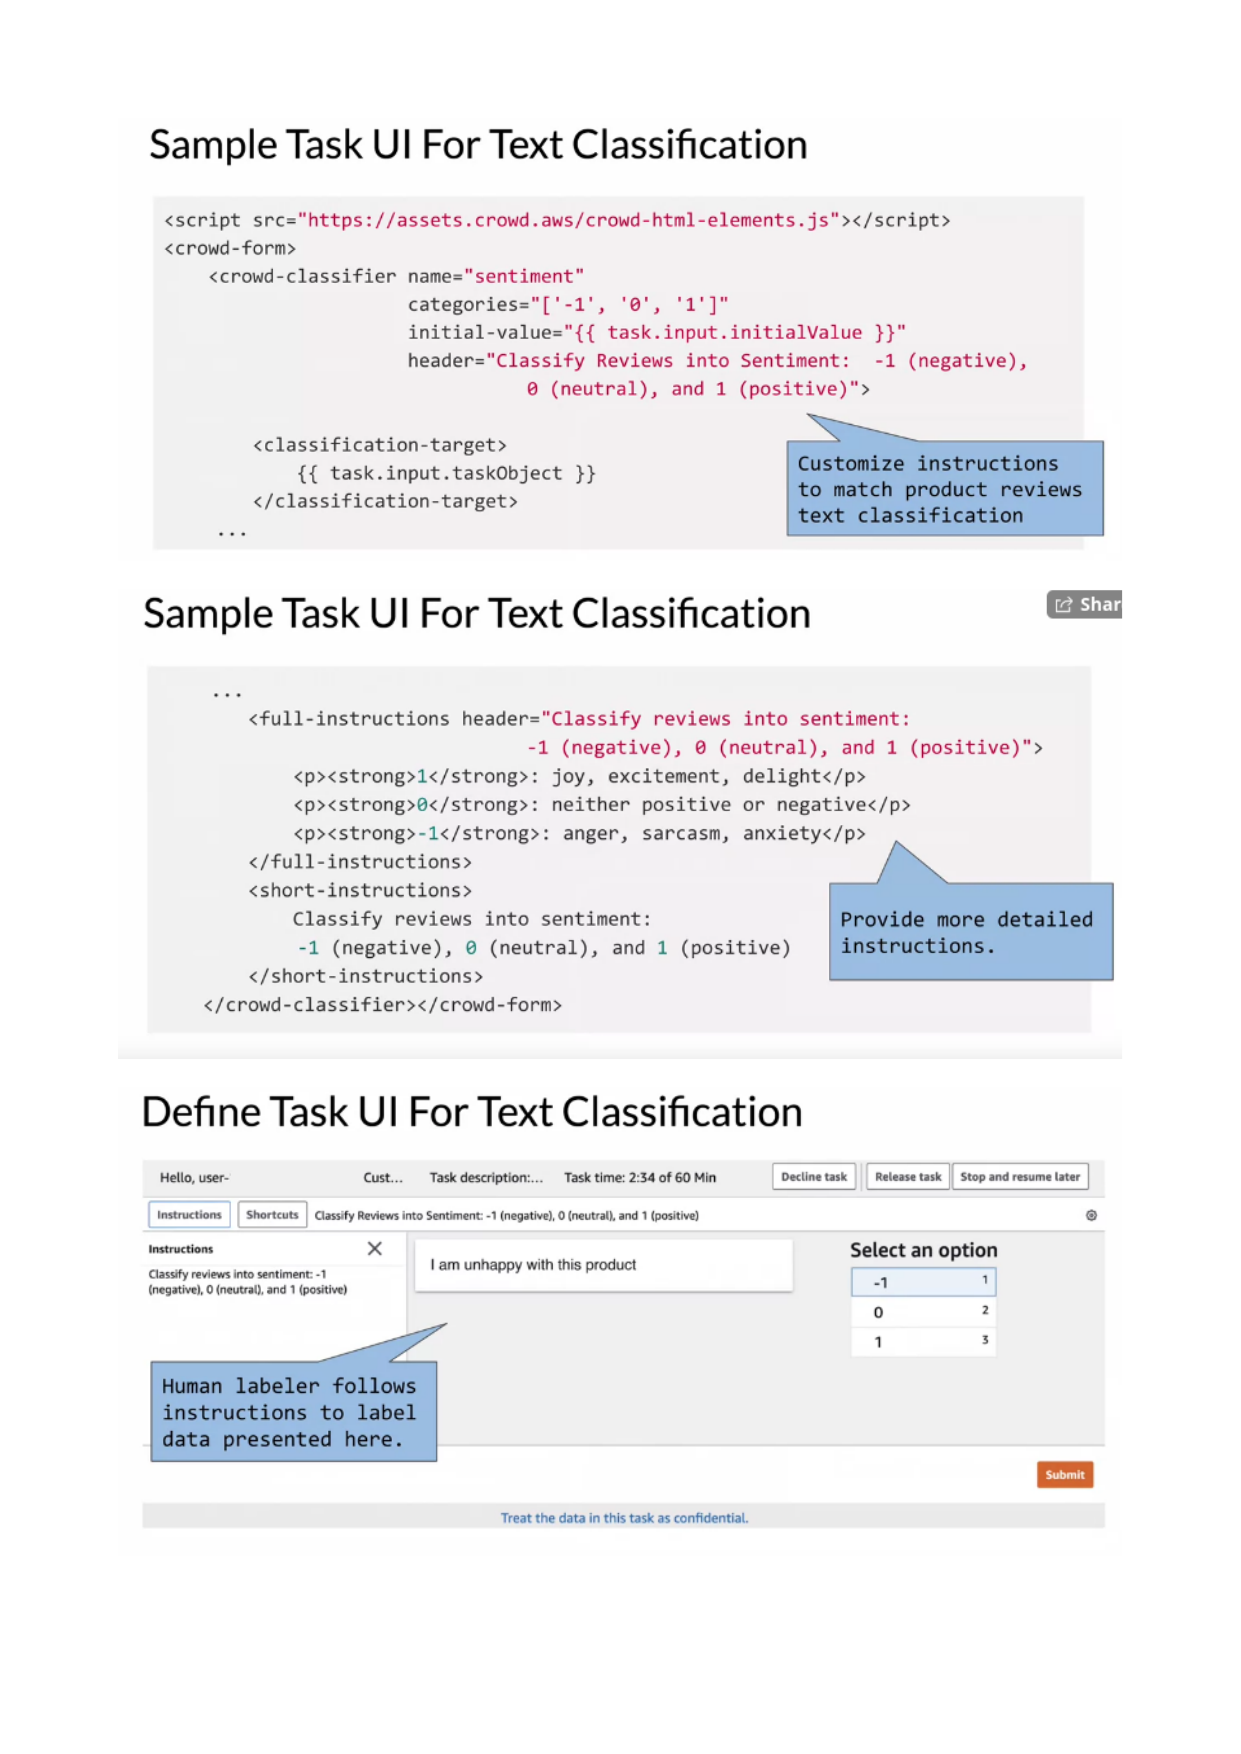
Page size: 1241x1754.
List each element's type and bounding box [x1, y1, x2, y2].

picture [118, 1087, 1123, 1556]
picture [118, 589, 1123, 1059]
picture [118, 118, 1123, 561]
